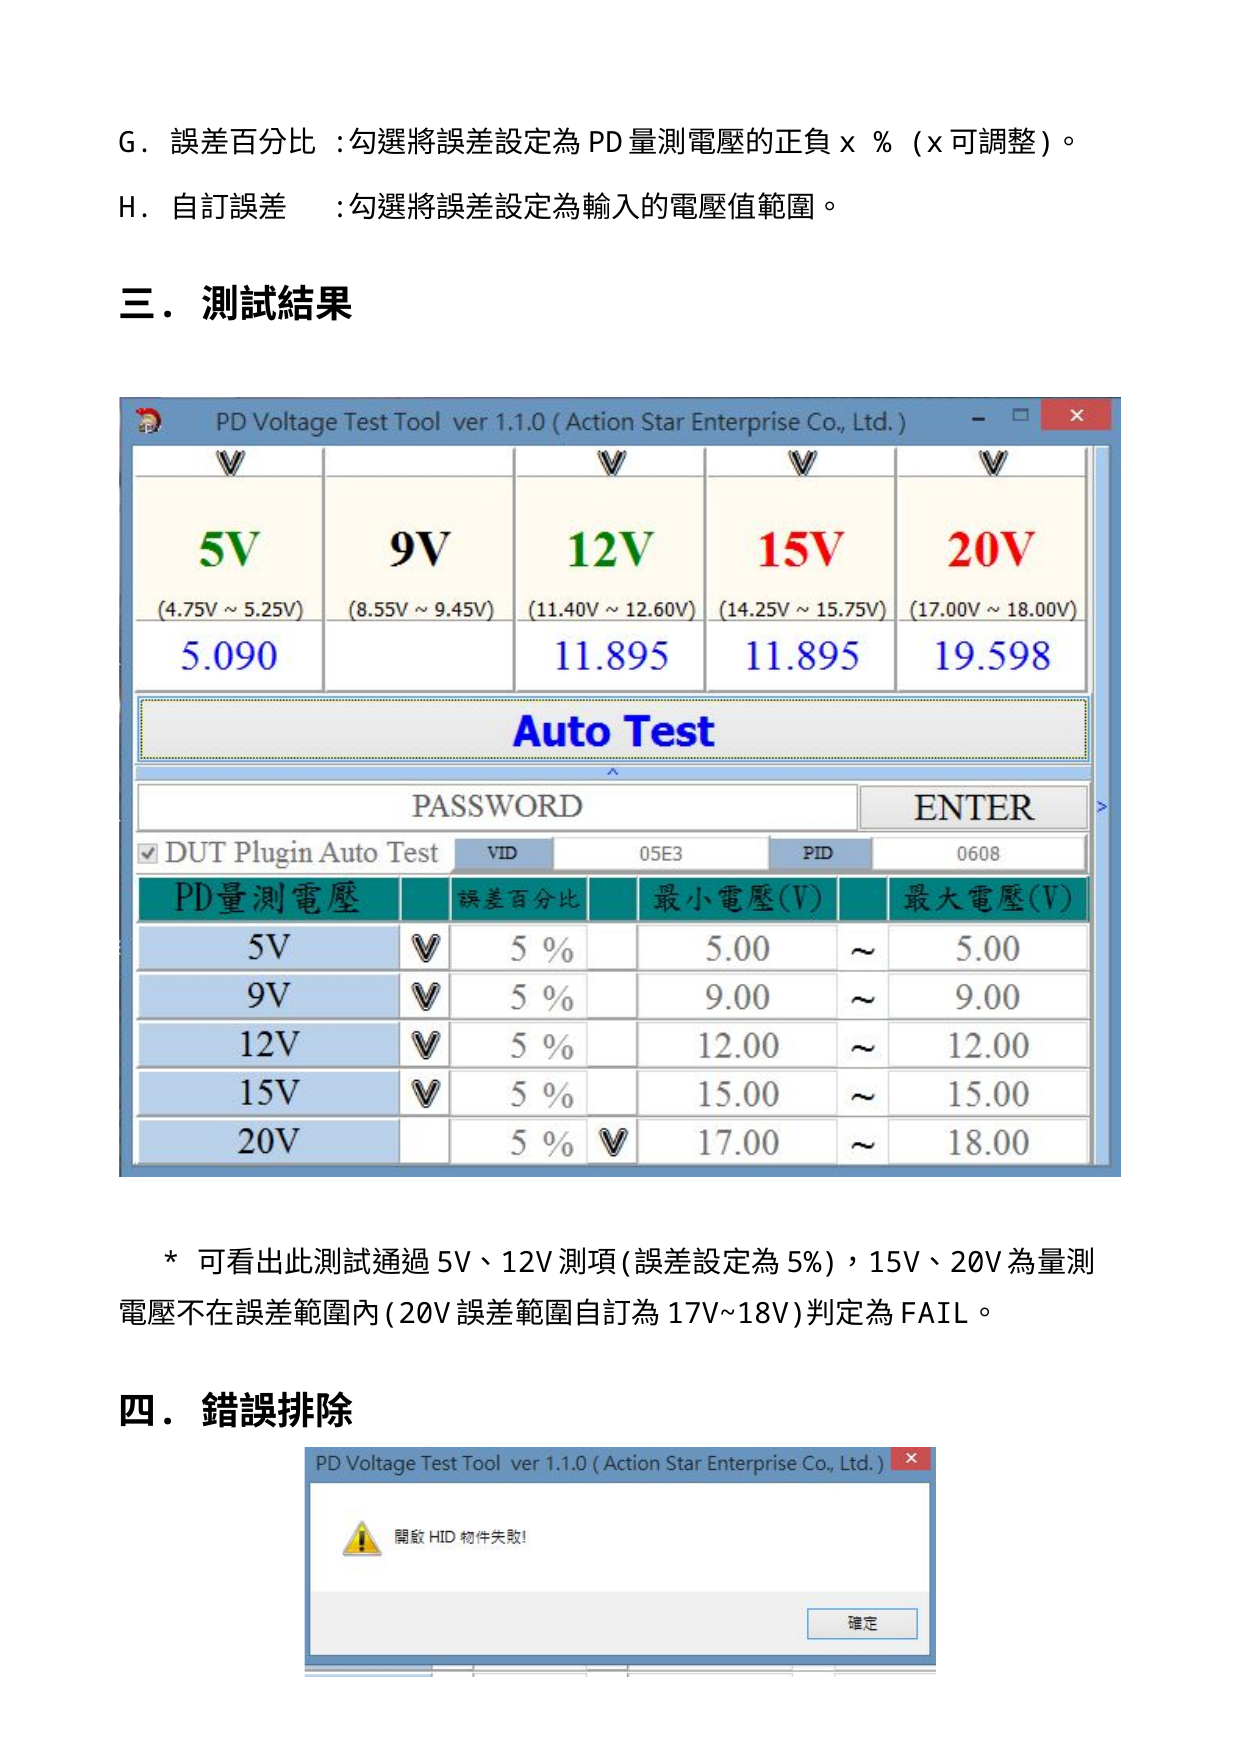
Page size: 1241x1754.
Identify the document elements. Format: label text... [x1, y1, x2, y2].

picture [119, 397, 1121, 1177]
picture [304, 1447, 936, 1677]
text * 可看出此測試通過5V、12V測項(誤差設定為5%)，15V、20V為量測電壓不在誤差範圍內(20V誤差範圍自訂為17V~18V)判定為FAIL。 [118, 1239, 1122, 1332]
subtitle 三. 測試結果 [118, 274, 1122, 329]
text G. 誤差百分比 :勾選將誤差設定為PD量測電壓的正負x % (x可調整)。 [118, 118, 1122, 161]
text H. 自訂誤差 :勾選將誤差設定為輸入的電壓值範圍。 [118, 183, 1122, 226]
subtitle 四. 錯誤排除 [118, 1380, 1122, 1435]
